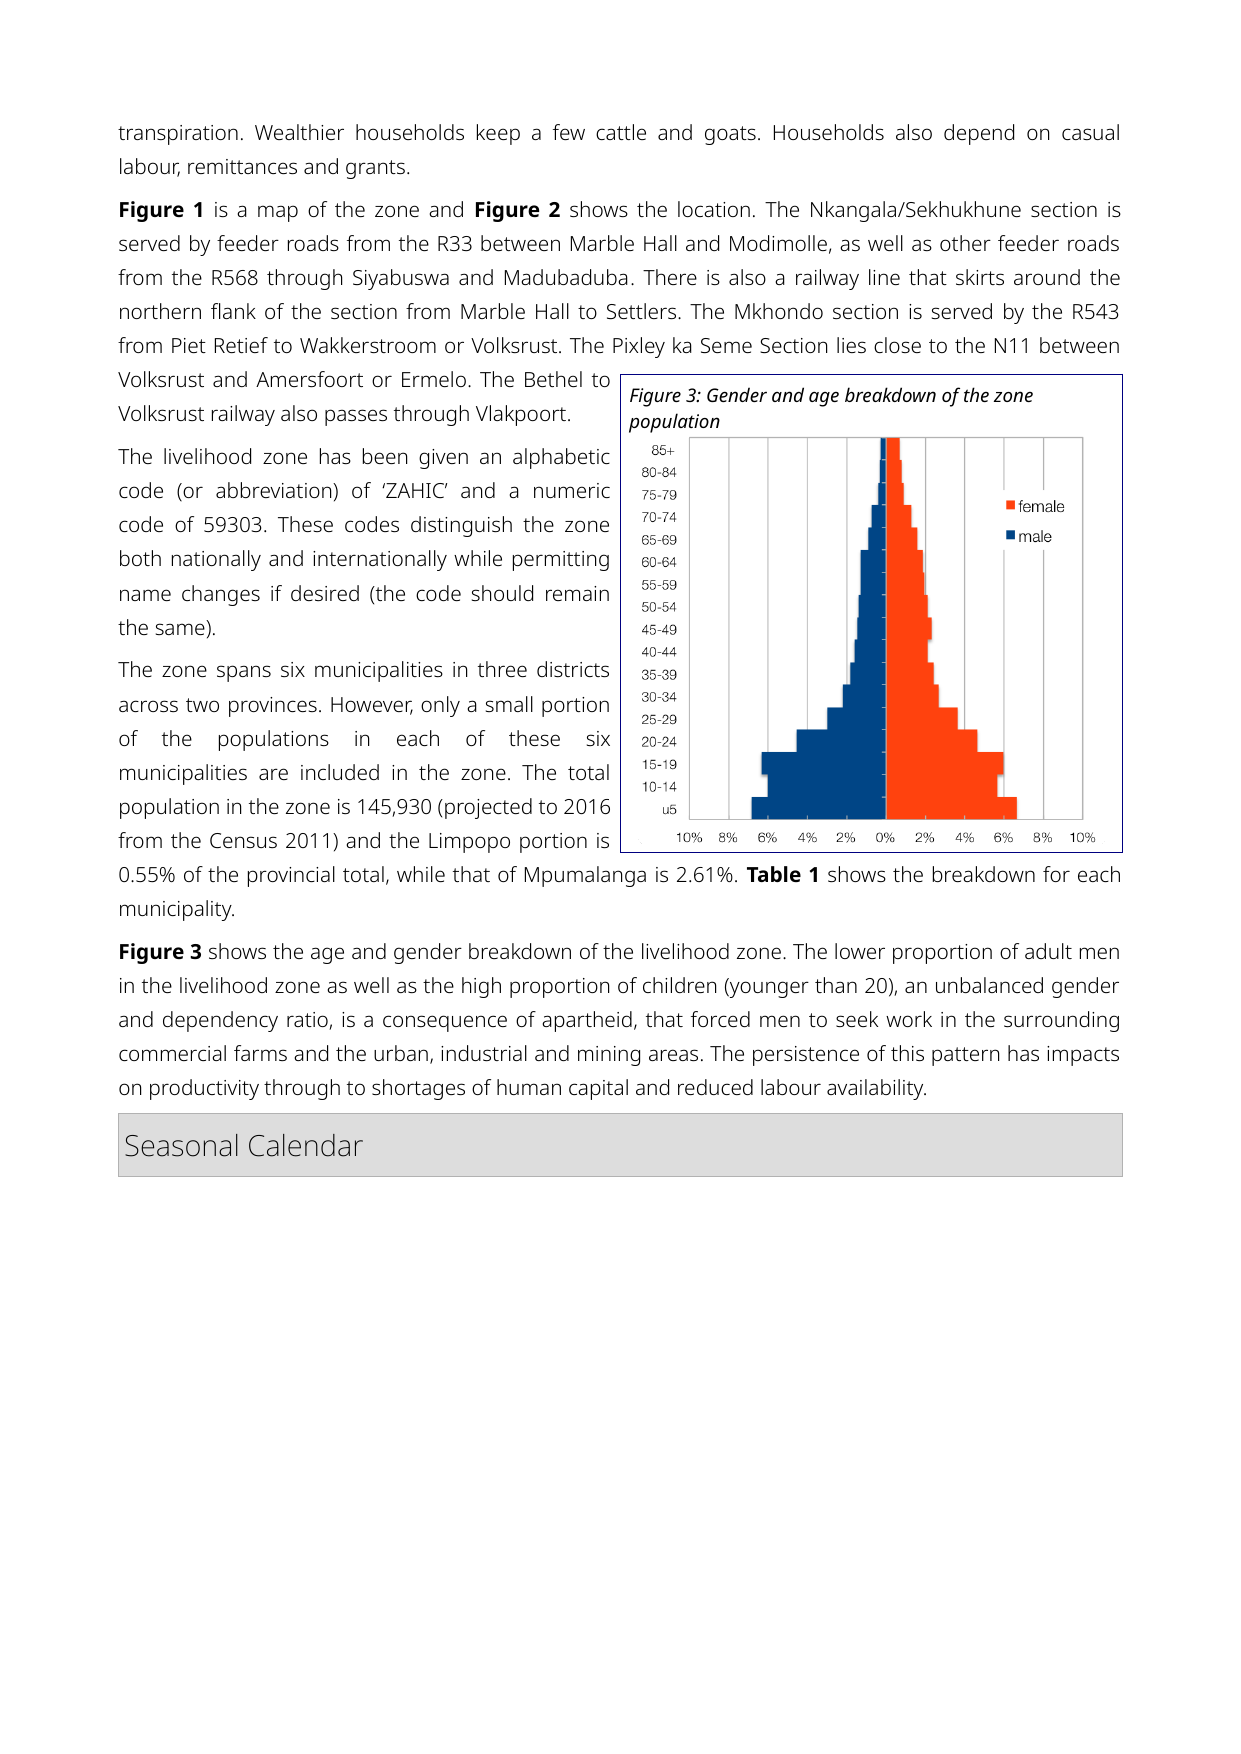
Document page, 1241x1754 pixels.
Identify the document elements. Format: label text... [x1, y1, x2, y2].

text The livelihood zone has been given an alphabetic code (or abbreviation) of ‘ZAHIC’ and a numeric code of 59303. These codes distinguish the zone both nationally and internationally while permitting name changes if desired (the code should remain the same). [118, 442, 620, 641]
text Figure 1 is a map of the zone and Figure 2 shows the location. The Nkangala/Sekhukhune section is served by feeder roads from the R33 between Marble Hall and Modimolle, as well as other feeder roads from the R568 through Siyabuswa and Madubaduba. There is also a railway line that skirts around the northern flank of the section from Marble Hall to Settlers. The Mkhondo section is served by the R543 from Piet Retief to Wakkerstroom or Volksrust. The Pixley ka Seme Section lies close to the N11 between Volksrust and Amersfoort or Ermelo. The Bethel to Volksrust railway also passes through Vlakpoort. [621, 375, 1122, 852]
text Figure 3 shows the age and gender breakdown of the livelihood zone. The lower proportion of adult men in the livelihood zone as well as the high proportion of children (younger than 20), an unbalanced gender and dependency ratio, is a consequence of apartheid, that forced men to seek work in the surrounding commercial farms and the urban, industrial and mining areas. The persistence of this pattern has impacts on productivity through to shortages of human capital and reduced labour availability. [118, 937, 1122, 1102]
text Figure 1 is a map of the zone and Figure 2 shows the location. The Nkangala/Sekhukhune section is served by feeder roads from the R33 between Marble Hall and Modimolle, as well as other feeder roads from the R568 through Siyabuswa and Madubaduba. There is also a railway line that skirts around the northern flank of the section from Marble Hall to Settlers. The Mkhondo section is served by the R543 from Piet Retief to Wakkerstroom or Volksrust. The Pixley ka Seme Section lies close to the N11 between Volksrust and Amersfoort or Ermelo. The Bethel to Volksrust railway also passes through Vlakpoort. [118, 195, 1122, 428]
text Figure 3: Gender and age breakdown of the zone population [629, 382, 1113, 433]
text The zone spans six municipalities in three districts across two provinces. However, only a small portion of the populations in each of these six municipalities are included in the zone. The total population in the zone is 145,930 (projected to 2016 from the Census 2011) and the Limpopo portion is 0.55% of the provincial total, while that of Mpumalanga is 2.61%. Table 1 shows the breakdown for each municipality. [118, 656, 1122, 922]
text The northern section of the zone receives 300 to 600 mm mean annual rainfall, while the two areas in the south receive 300 to 700 mm, while temperatures vary from 7º C to 35º C in the north and –2º C to 33º C in the southern sections. The rainfall is highly variable and the high summer temperatures wither crops from transpiration. Wealthier households keep a few cattle and goats. Households also depend on casual labour, remittances and grants. [118, 118, 1122, 181]
table_header Seasonal Calendar [119, 1114, 1122, 1176]
picture [637, 433, 1105, 844]
